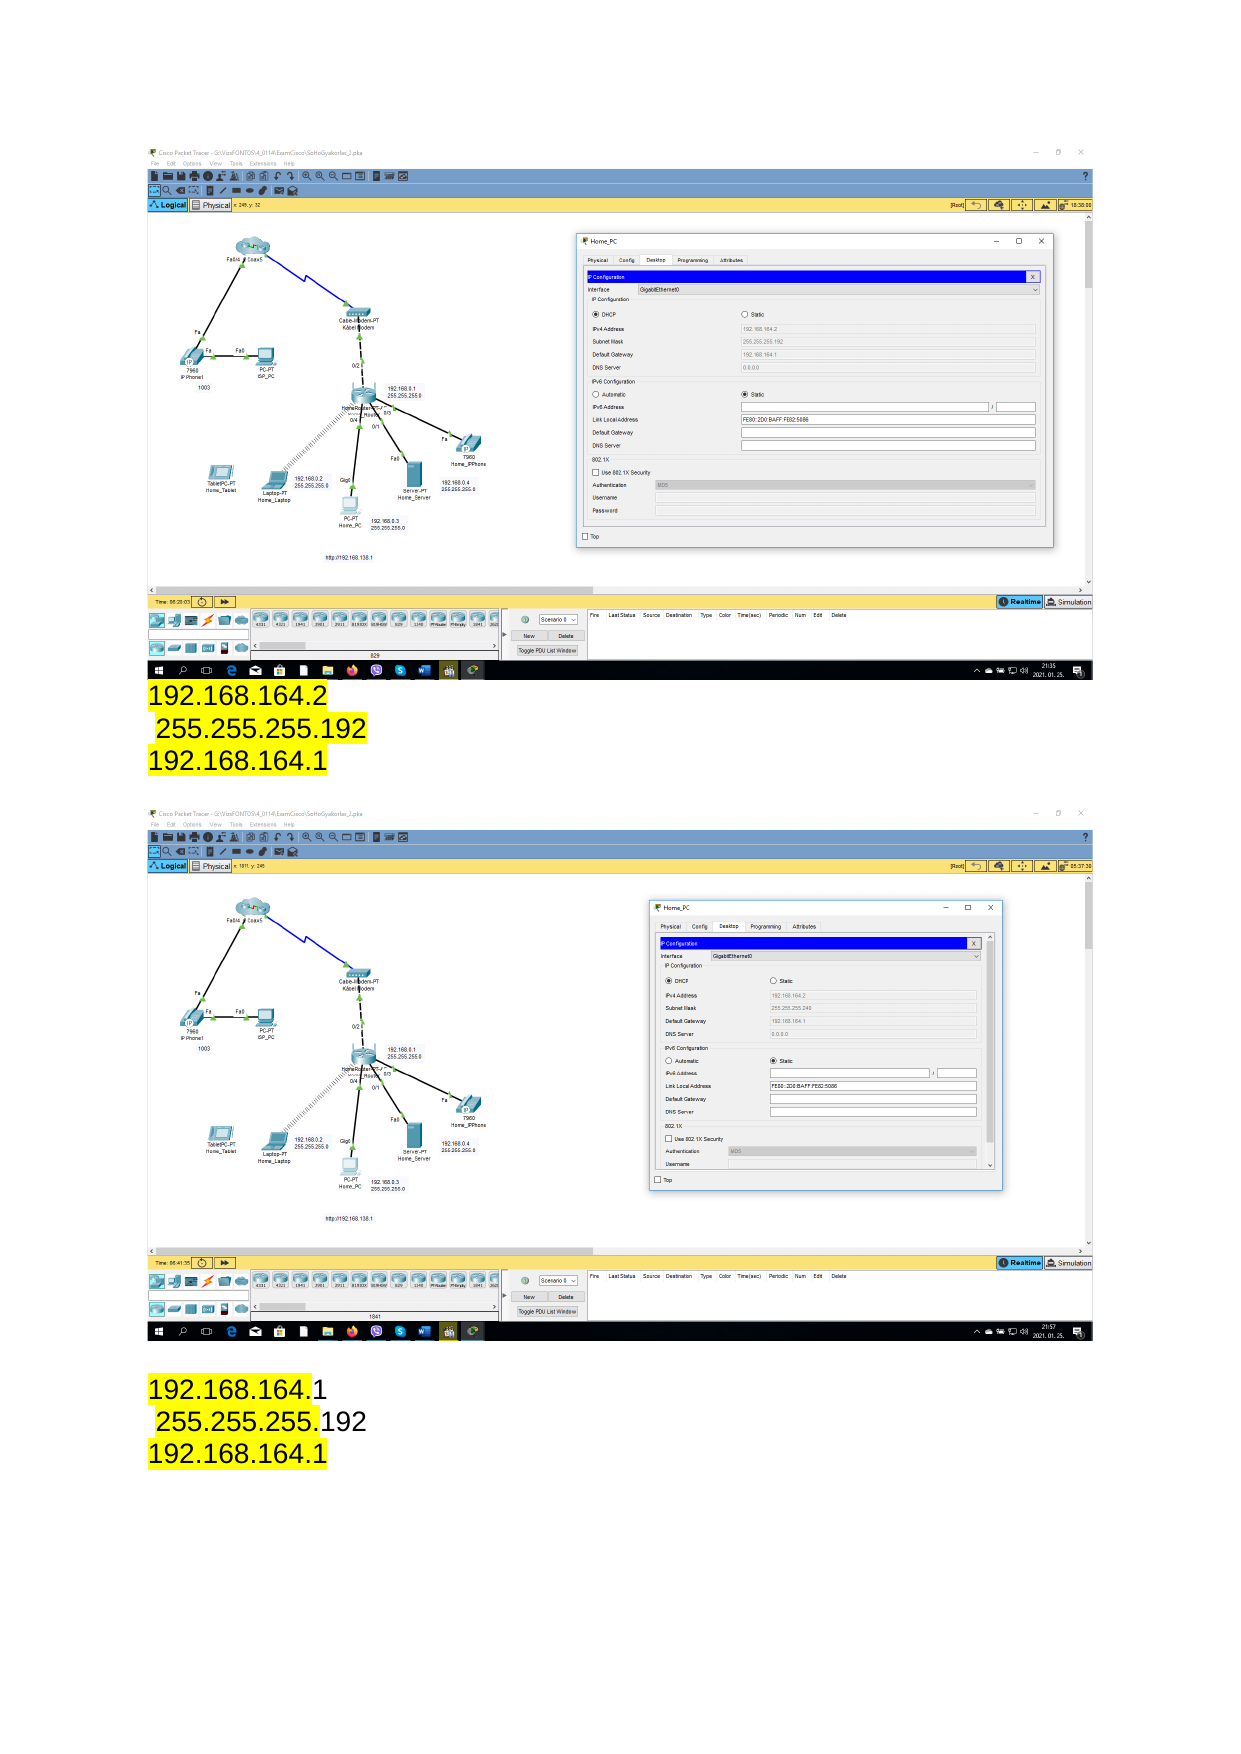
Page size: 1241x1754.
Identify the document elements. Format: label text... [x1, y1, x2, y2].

text 192.168.164.1 [148, 1373, 1093, 1405]
text 255.255.255.192 [148, 712, 1093, 744]
text 192.168.164.2 [148, 680, 1093, 712]
text 192.168.164.1 [148, 1437, 1093, 1470]
text 192.168.164.1 [148, 744, 1093, 776]
text 255.255.255.192 [148, 1405, 1093, 1437]
